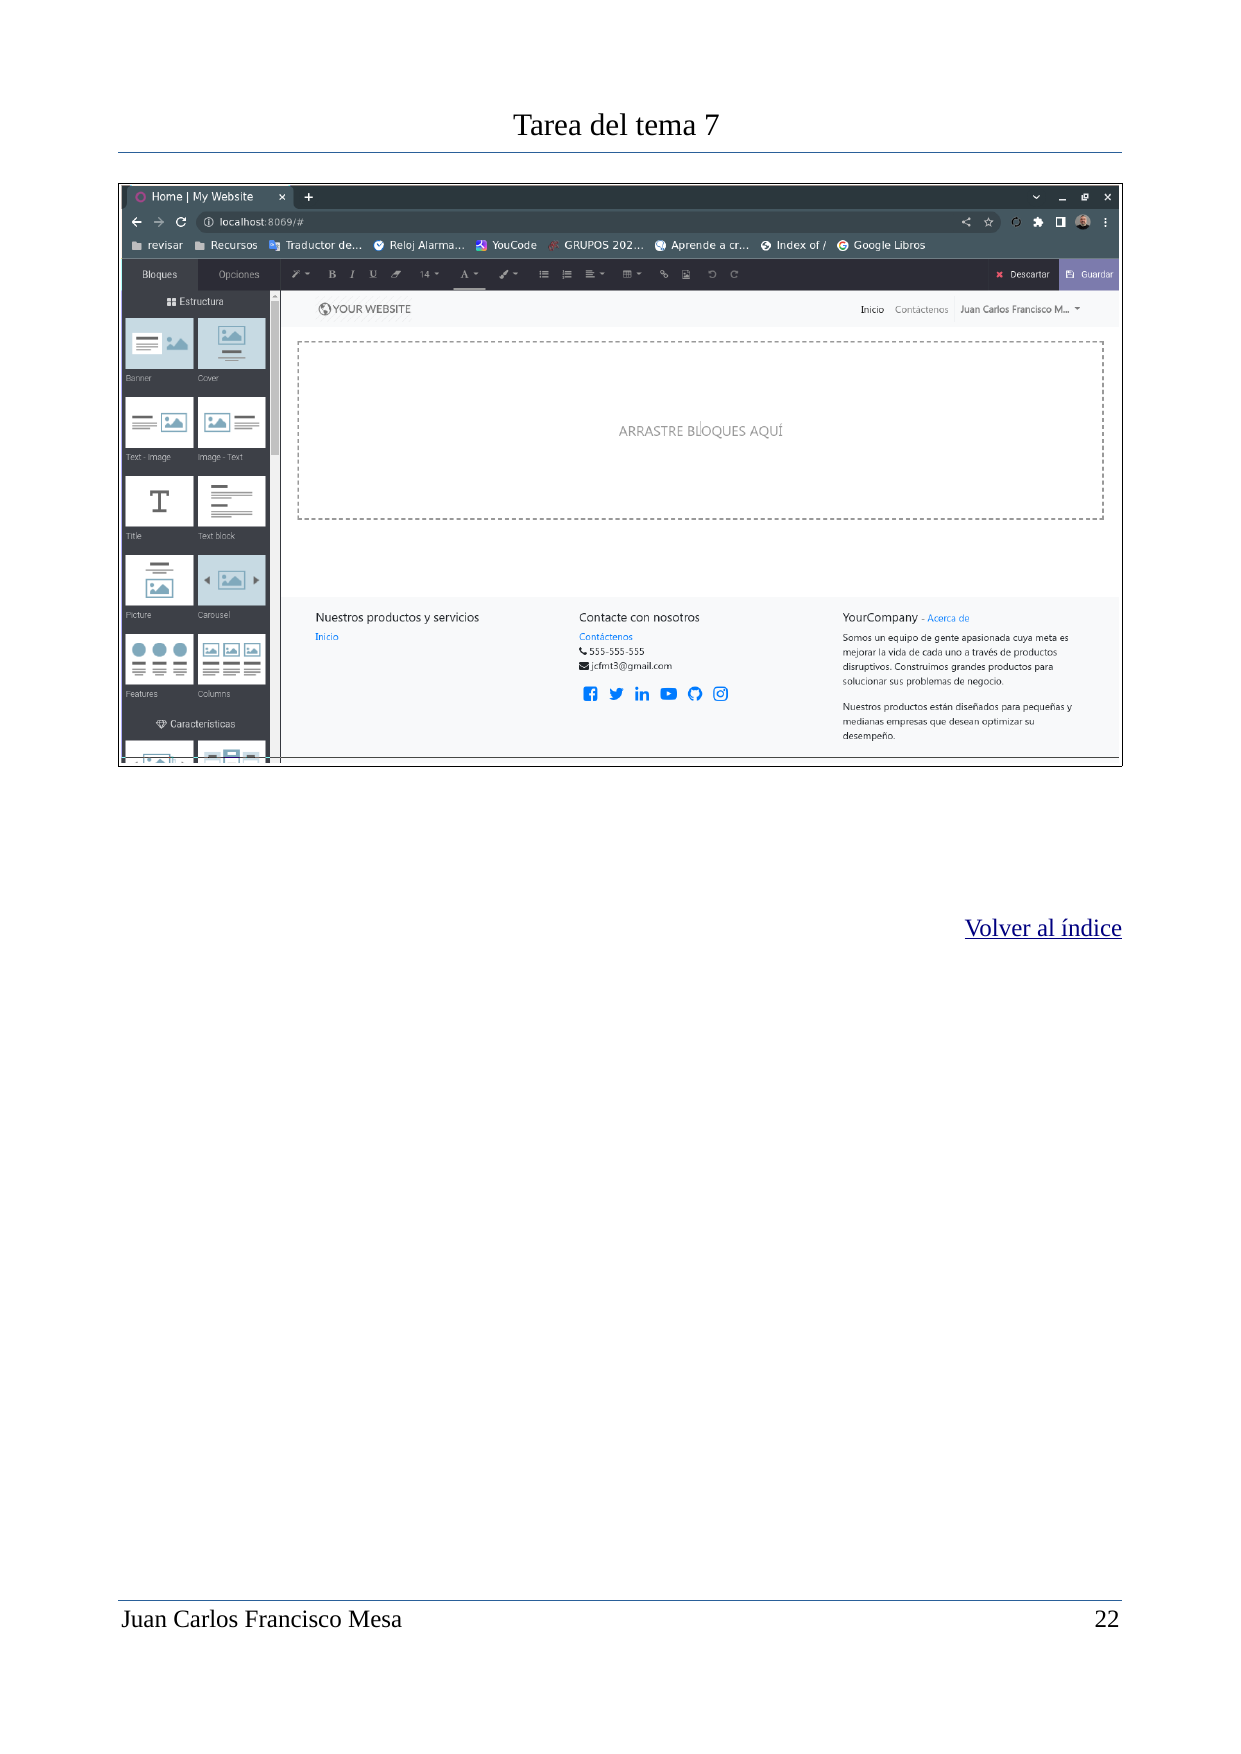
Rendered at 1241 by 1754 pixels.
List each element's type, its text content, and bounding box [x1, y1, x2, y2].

picture [121, 185, 1119, 763]
text Volver al índice [118, 913, 1122, 942]
